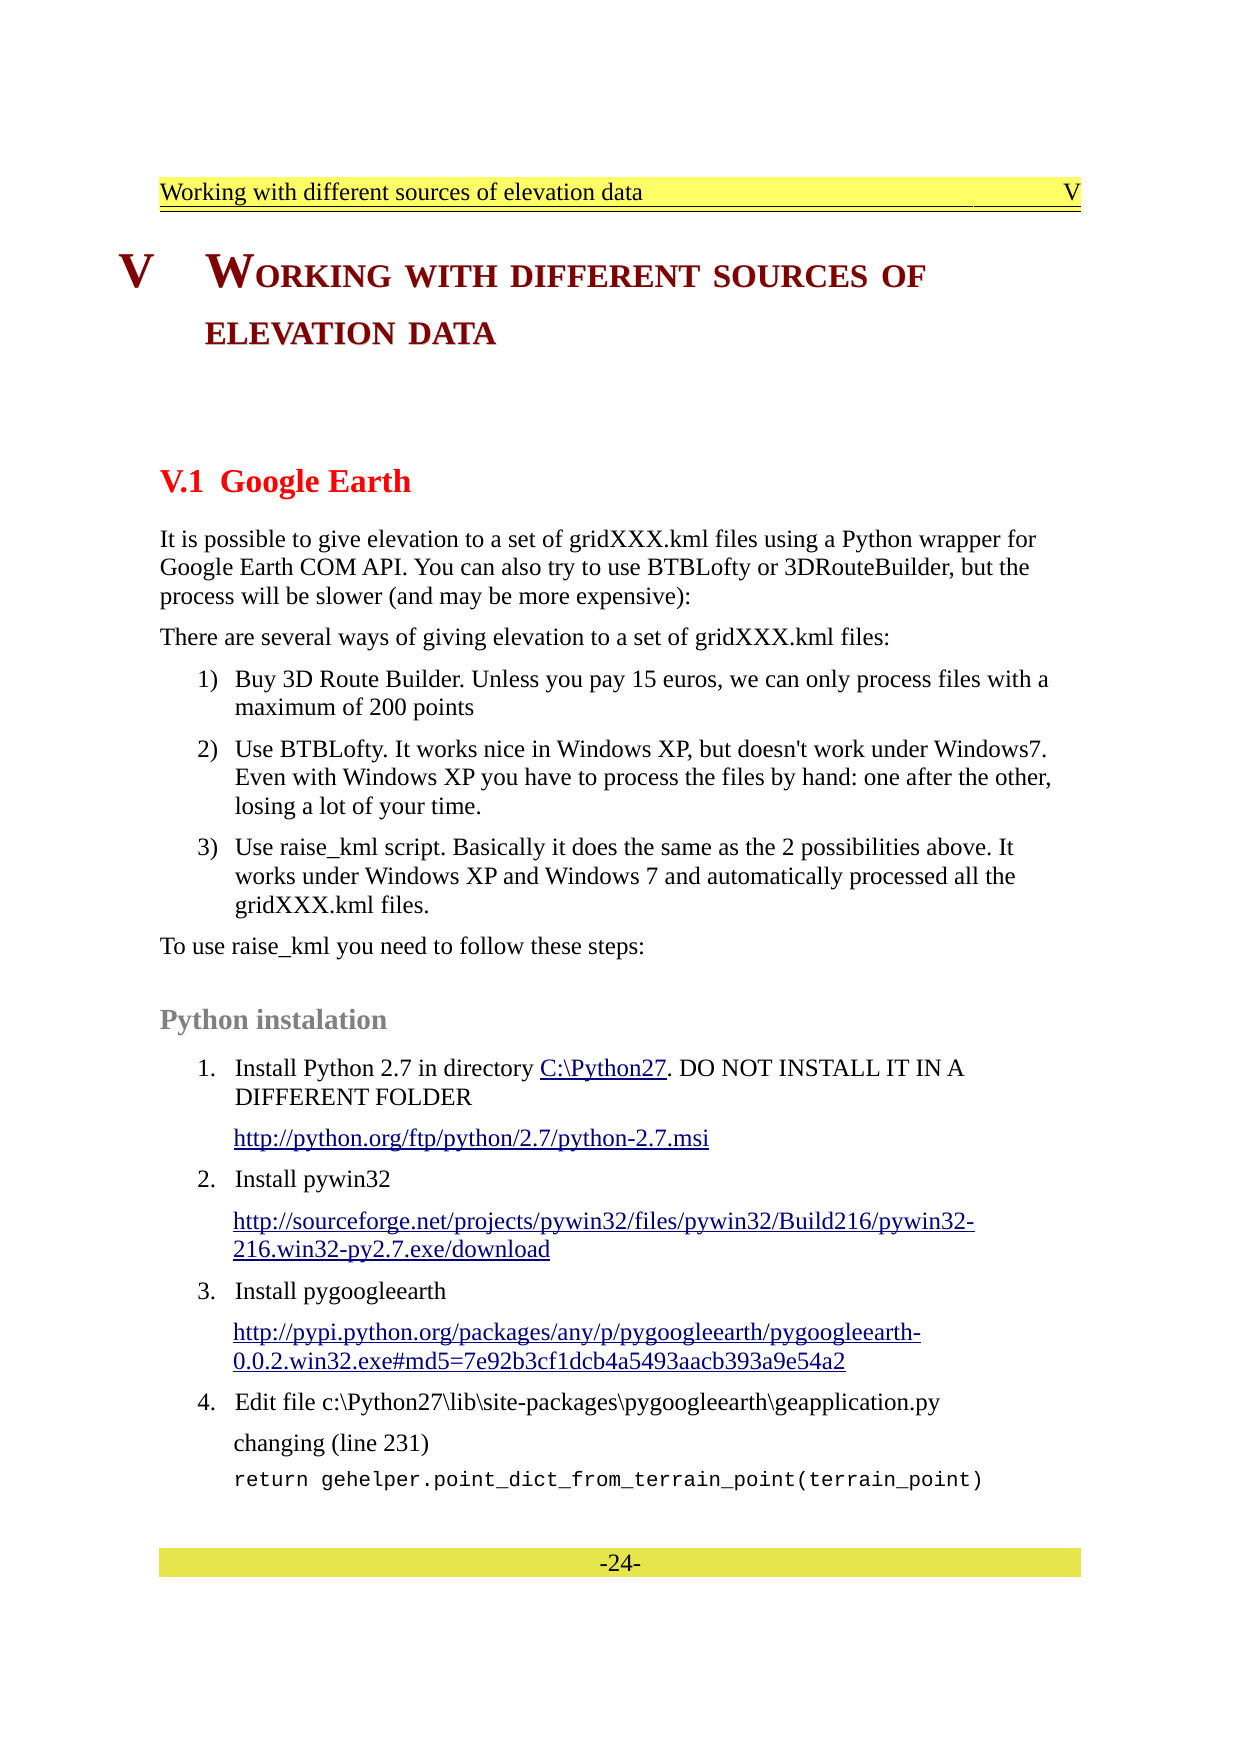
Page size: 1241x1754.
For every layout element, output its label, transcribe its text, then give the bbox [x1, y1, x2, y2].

list Use raise_kml script. Basically it does the same as the 2 possibilities above. It works under Windows XP and Windows 7 and automatically processed all the gridXXX.kml files. [197, 832, 1081, 919]
list Edit file c:\Python27\lib\site-packages\pygoogleearth\geapplication.py [197, 1387, 1081, 1416]
text return gehelper.point_dict_from_terrain_point(terrain_point) [159, 1469, 1081, 1493]
subtitle Google Earth [159, 462, 1081, 500]
subtitle Python instalation [159, 1002, 1081, 1036]
text There are several ways of giving elevation to a set of gridXXX.kml files: [159, 622, 1081, 651]
text changing (line 231) [159, 1428, 1081, 1457]
list Buy 3D Route Builder. Unless you pay 15 euros, we can only process files with a maximum of 200 points [197, 664, 1081, 721]
text http://pypi.python.org/packages/any/p/pygoogleearth/pygoogleearth-0.0.2.win32.exe#md5=7e92b3cf1dcb4a5493aacb393a9e54a2 [233, 1317, 1081, 1374]
list Install Python 2.7 in directory C:\Python27. DO NOT INSTALL IT IN A DIFFERENT FOLDER [197, 1053, 1081, 1111]
text http://sourceforge.net/projects/pywin32/files/pywin32/Build216/pywin32-216.win32-py2.7.exe/download [231, 1206, 1081, 1263]
subtitle Working with different sources of elevation data [118, 240, 1081, 355]
text It is possible to give elevation to a set of gridXXX.kml files using a Python wrapper for Google Earth COM API. You can also try to use BTBLofty or 3DRouteBuilder, but the process will be slower (and may be more expensive): [159, 524, 1081, 610]
text To use raise_kml you need to follow these steps: [159, 931, 1081, 960]
list Install pygoogleearth [197, 1276, 1081, 1304]
text http://python.org/ftp/python/2.7/python-2.7.msi [159, 1123, 1081, 1152]
list Install pywin32 [197, 1164, 1081, 1193]
list Use BTBLofty. It works nice in Windows XP, but doesn't work under Windows7. Even with Windows XP you have to process the files by hand: one after the other, losing a lot of your time. [197, 734, 1081, 820]
